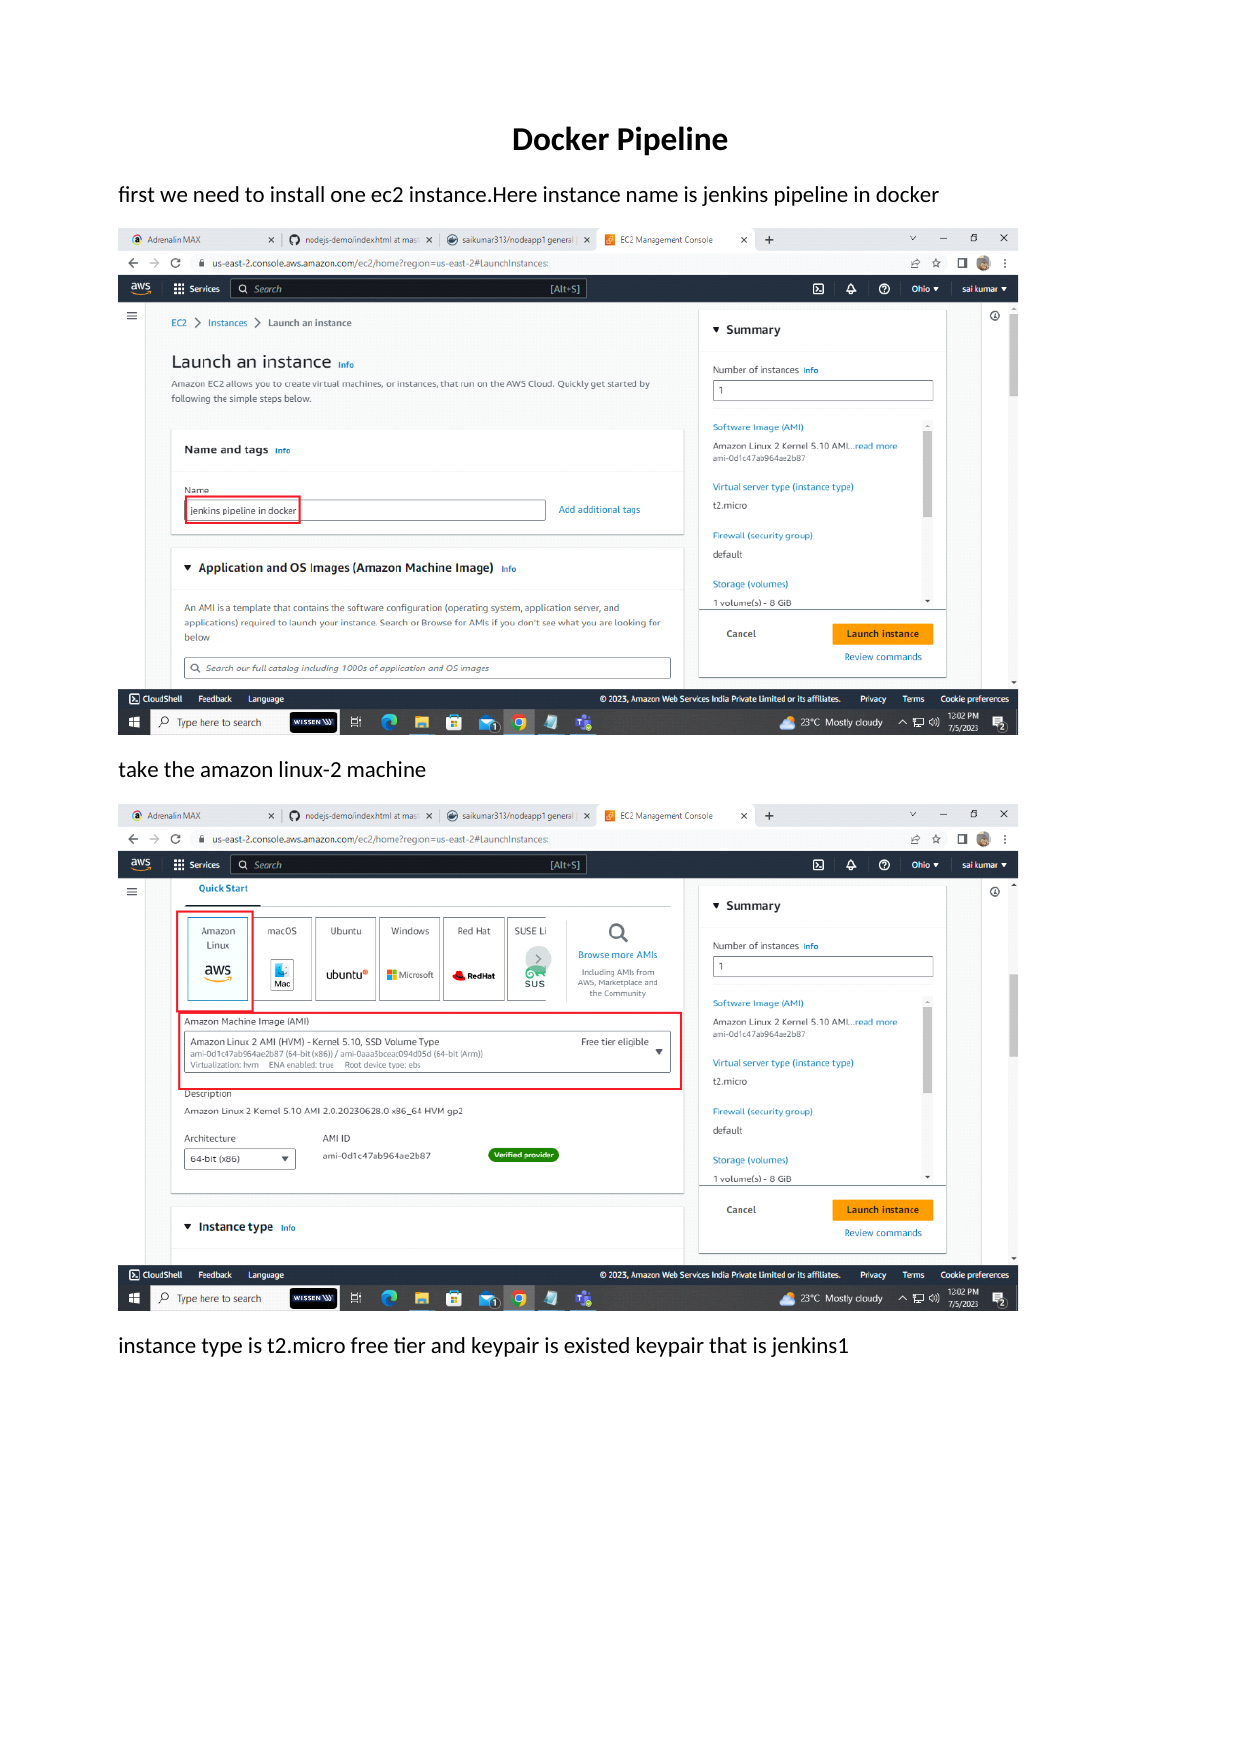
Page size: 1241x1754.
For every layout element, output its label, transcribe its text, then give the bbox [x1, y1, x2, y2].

text take the amazon linux-2 machine [118, 756, 1122, 784]
text first we need to install one ec2 instance.Here instance name is jenkins pipeline in docker [118, 180, 1122, 208]
text Docker Pipeline [118, 118, 1122, 159]
text instance type is t2.micro free tier and keypair is existed keypair that is jenkins1 [118, 1332, 1122, 1359]
